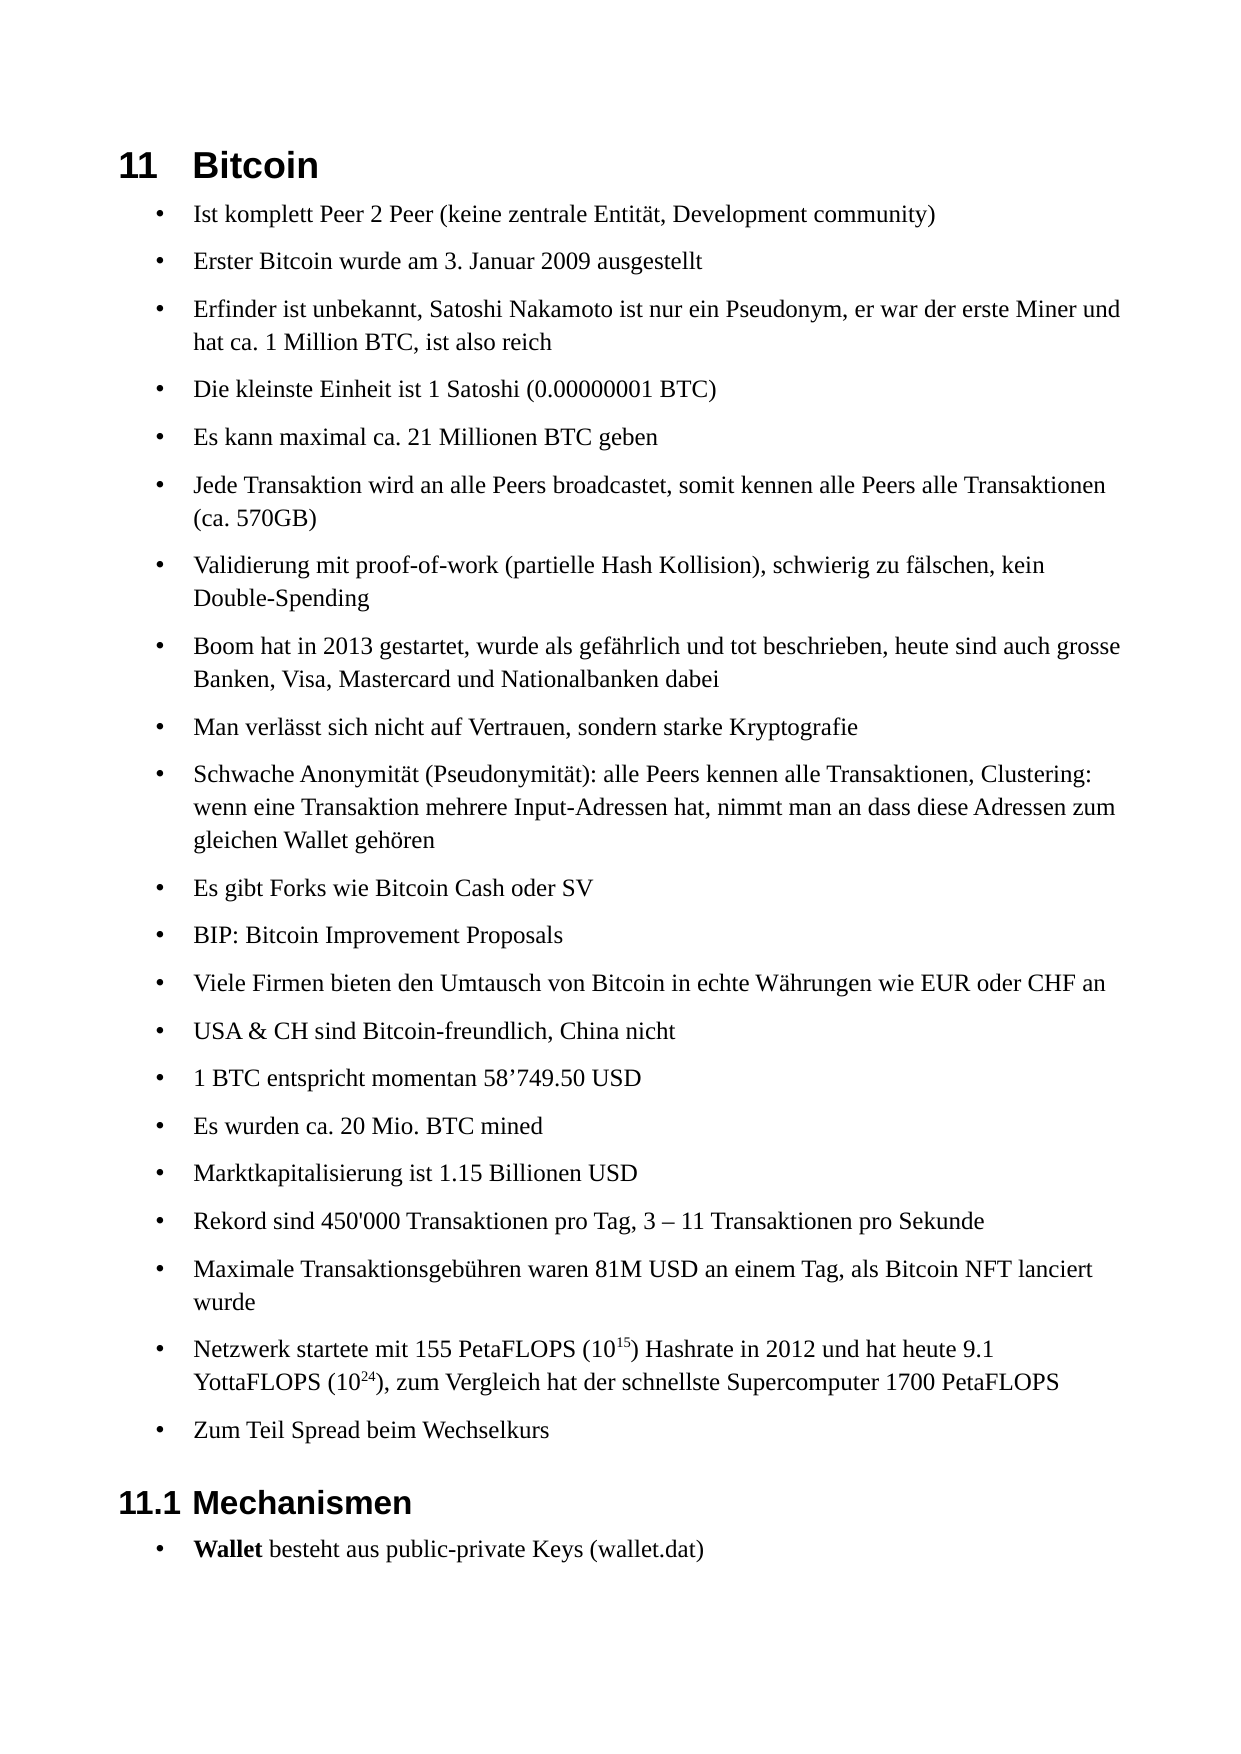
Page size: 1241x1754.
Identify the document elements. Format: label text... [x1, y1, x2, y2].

list Zum Teil Spread beim Wechselkurs [156, 1415, 1122, 1444]
list Ist komplett Peer 2 Peer (keine zentrale Entität, Development community) [156, 199, 1122, 227]
list Validierung mit proof-of-work (partielle Hash Kollision), schwierig zu fälschen, kein Double-Spending [156, 550, 1122, 612]
list Erfinder ist unbekannt, Satoshi Nakamoto ist nur ein Pseudonym, er war der erste Miner und hat ca. 1 Million BTC, ist also reich [156, 294, 1122, 356]
subtitle Mechanismen [118, 1483, 1122, 1522]
list Erster Bitcoin wurde am 3. Januar 2009 ausgestellt [156, 246, 1122, 275]
list Es gibt Forks wie Bitcoin Cash oder SV [156, 873, 1122, 902]
subtitle Bitcoin [118, 143, 1122, 186]
list Jede Transaktion wird an alle Peers broadcastet, somit kennen alle Peers alle Transaktionen (ca. 570GB) [156, 470, 1122, 532]
list USA & CH sind Bitcoin-freundlich, China nicht [156, 1016, 1122, 1044]
list Es kann maximal ca. 21 Millionen BTC geben [156, 422, 1122, 451]
list Marktkapitalisierung ist 1.15 Billionen USD [156, 1158, 1122, 1187]
list Wallet besteht aus public-private Keys (wallet.dat) [156, 1534, 1122, 1563]
list Die kleinste Einheit ist 1 Satoshi (0.00000001 BTC) [156, 374, 1122, 403]
list Boom hat in 2013 gestartet, wurde als gefährlich und tot beschrieben, heute sind auch grosse Banken, Visa, Mastercard und Nationalbanken dabei [156, 631, 1122, 693]
list Netzwerk startete mit 155 PetaFLOPS (1015) Hashrate in 2012 und hat heute 9.1 YottaFLOPS (1024), zum Vergleich hat der schnellste Supercomputer 1700 PetaFLOPS [156, 1334, 1122, 1396]
list Viele Firmen bieten den Umtausch von Bitcoin in echte Währungen wie EUR oder CHF an [156, 968, 1122, 997]
list Man verlässt sich nicht auf Vertrauen, sondern starke Kryptografie [156, 712, 1122, 740]
list Schwache Anonymität (Pseudonymität): alle Peers kennen alle Transaktionen, Clustering: wenn eine Transaktion mehrere Input-Adressen hat, nimmt man an dass diese Adressen zum gleichen Wallet gehören [156, 759, 1122, 854]
list Maximale Transaktionsgebühren waren 81M USD an einem Tag, als Bitcoin NFT lanciert wurde [156, 1254, 1122, 1316]
list BIP: Bitcoin Improvement Proposals [156, 921, 1122, 949]
list 1 BTC entspricht momentan 58’749.50 USD [156, 1063, 1122, 1092]
list Rekord sind 450'000 Transaktionen pro Tag, 3 – 11 Transaktionen pro Sekunde [156, 1206, 1122, 1235]
list Es wurden ca. 20 Mio. BTC mined [156, 1111, 1122, 1140]
